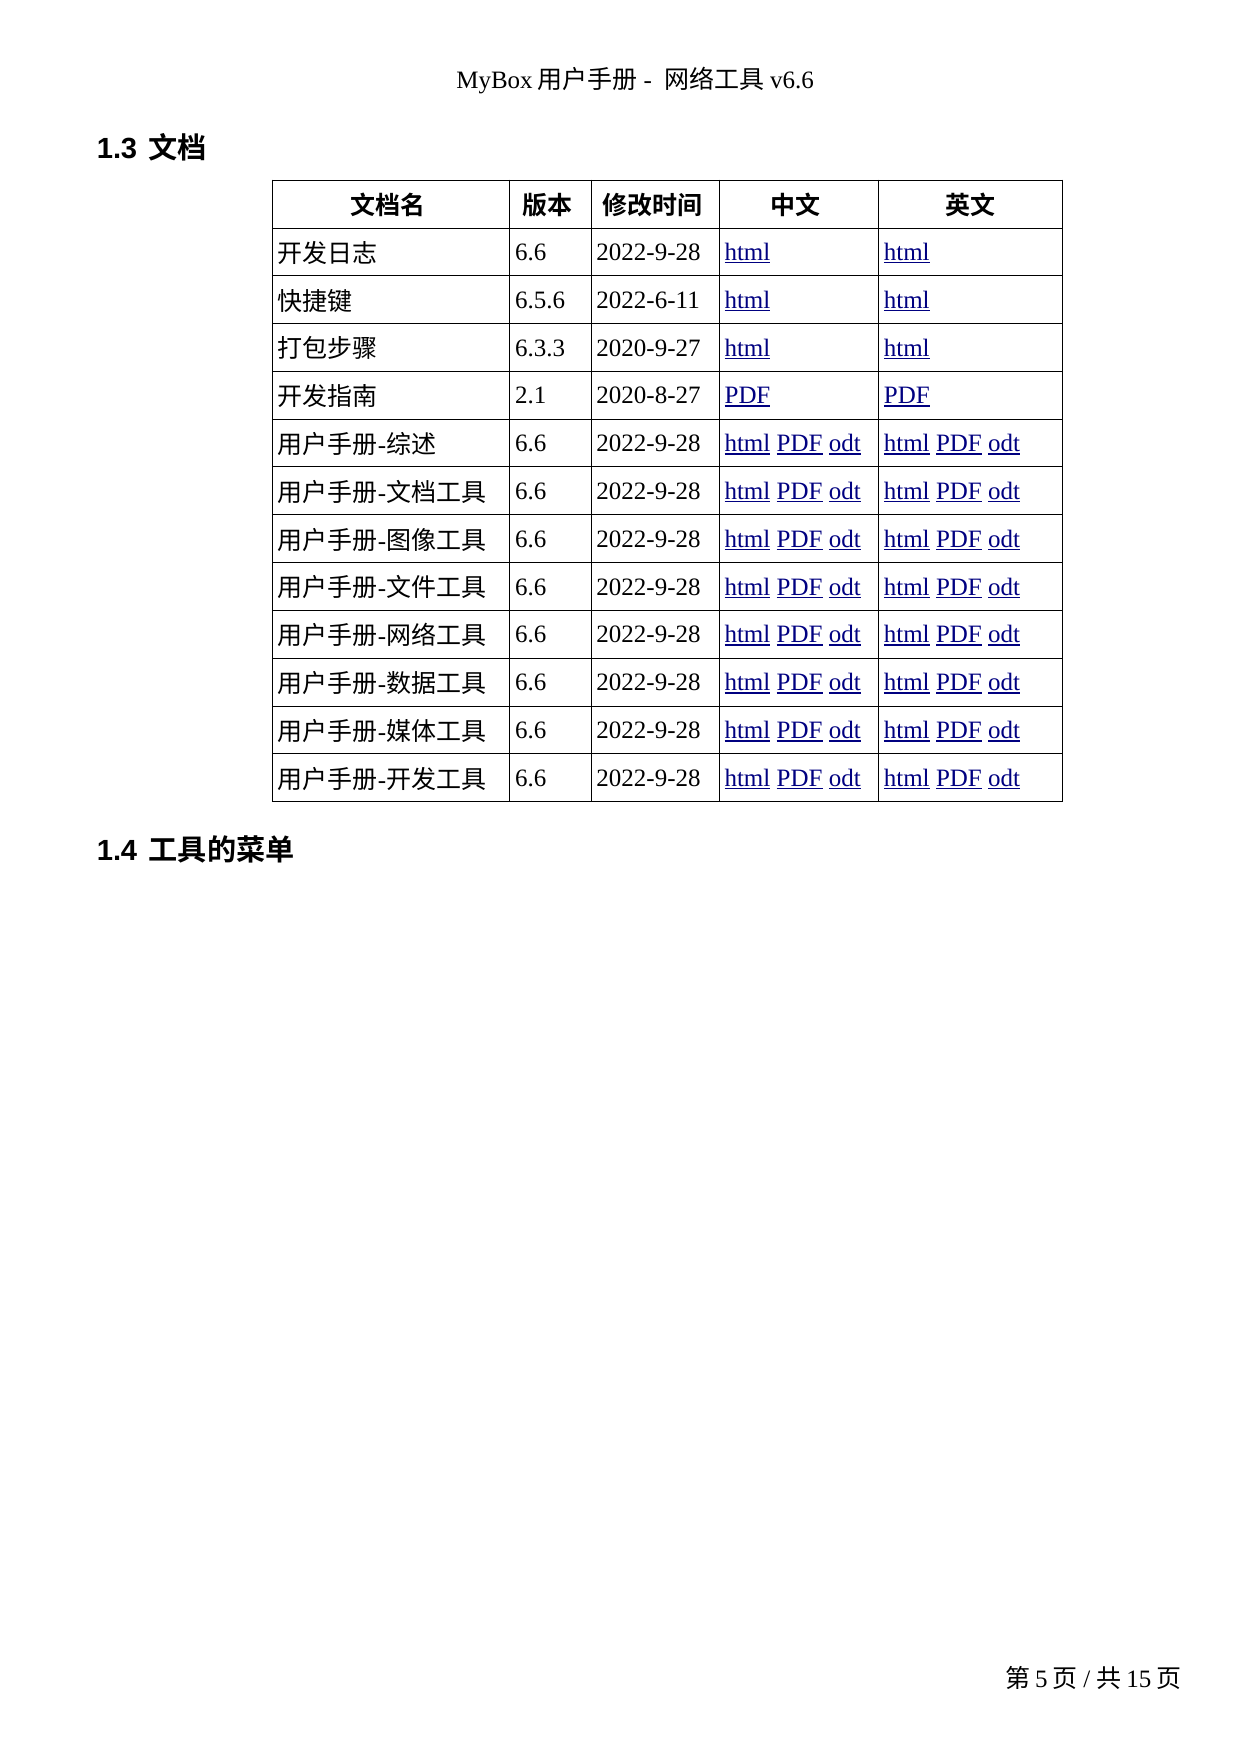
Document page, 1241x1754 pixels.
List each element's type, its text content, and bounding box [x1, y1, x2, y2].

table_cell html PDF odt [720, 611, 878, 658]
table_cell 2022-9-28 [592, 563, 719, 610]
table_cell 2022-6-11 [592, 276, 719, 323]
table_cell html PDF odt [720, 563, 878, 610]
table_cell html PDF odt [879, 420, 1062, 466]
table_cell html [879, 324, 1062, 371]
table_cell 2022-9-28 [592, 515, 719, 562]
table_cell PDF [720, 372, 878, 419]
table_cell html PDF odt [720, 659, 878, 706]
table_cell 开发日志 [273, 229, 509, 275]
table_cell 2022-9-28 [592, 611, 719, 658]
table_cell html PDF odt [879, 611, 1062, 658]
table_cell 6.6 [510, 754, 591, 801]
table_cell 6.3.3 [510, 324, 591, 371]
table_header 英文 [879, 181, 1062, 227]
table_cell html PDF odt [879, 467, 1062, 514]
table_cell html PDF odt [879, 707, 1062, 753]
table_cell html PDF odt [720, 420, 878, 466]
table_cell html PDF odt [720, 467, 878, 514]
table_cell html PDF odt [879, 659, 1062, 706]
table_cell 用户手册-综述 [273, 420, 509, 466]
table_cell 开发指南 [273, 372, 509, 419]
table_cell html [720, 324, 878, 371]
table_cell html [879, 229, 1062, 275]
table_cell 6.6 [510, 707, 591, 753]
table_cell 6.6 [510, 611, 591, 658]
table_cell 6.6 [510, 563, 591, 610]
table_cell 用户手册-媒体工具 [273, 707, 509, 753]
table_header 中文 [720, 181, 878, 227]
table_cell html PDF odt [720, 754, 878, 801]
subtitle 文档 [88, 125, 1181, 167]
table_cell html PDF odt [879, 563, 1062, 610]
table_cell 用户手册-文档工具 [273, 467, 509, 514]
table_cell 6.6 [510, 467, 591, 514]
table_cell 用户手册-开发工具 [273, 754, 509, 801]
table_cell 2022-9-28 [592, 754, 719, 801]
table_cell html [879, 276, 1062, 323]
table_cell 2022-9-28 [592, 467, 719, 514]
table_cell 6.6 [510, 515, 591, 562]
table_header 文档名 [273, 181, 509, 227]
table_cell 2020-9-27 [592, 324, 719, 371]
table_cell 用户手册-网络工具 [273, 611, 509, 658]
table_header 版本 [510, 181, 591, 227]
table_cell 2022-9-28 [592, 420, 719, 466]
table_cell 用户手册-数据工具 [273, 659, 509, 706]
table_cell 用户手册-文件工具 [273, 563, 509, 610]
table_cell 6.6 [510, 229, 591, 275]
table_cell 用户手册-图像工具 [273, 515, 509, 562]
table_cell 6.5.6 [510, 276, 591, 323]
table_cell 6.6 [510, 659, 591, 706]
table_cell 2020-8-27 [592, 372, 719, 419]
table_cell 2022-9-28 [592, 659, 719, 706]
table_cell 打包步骤 [273, 324, 509, 371]
table_cell html PDF odt [720, 707, 878, 753]
table_cell PDF [879, 372, 1062, 419]
table_cell html [720, 229, 878, 275]
table_cell 2022-9-28 [592, 707, 719, 753]
table_cell html PDF odt [879, 754, 1062, 801]
table_cell html PDF odt [720, 515, 878, 562]
table_cell 快捷键 [273, 276, 509, 323]
table_cell 2022-9-28 [592, 229, 719, 275]
table_header 修改时间 [592, 181, 719, 227]
table_cell 2.1 [510, 372, 591, 419]
table_cell html PDF odt [879, 515, 1062, 562]
table_cell html [720, 276, 878, 323]
table_cell 6.6 [510, 420, 591, 466]
subtitle 工具的菜单 [88, 826, 1181, 868]
